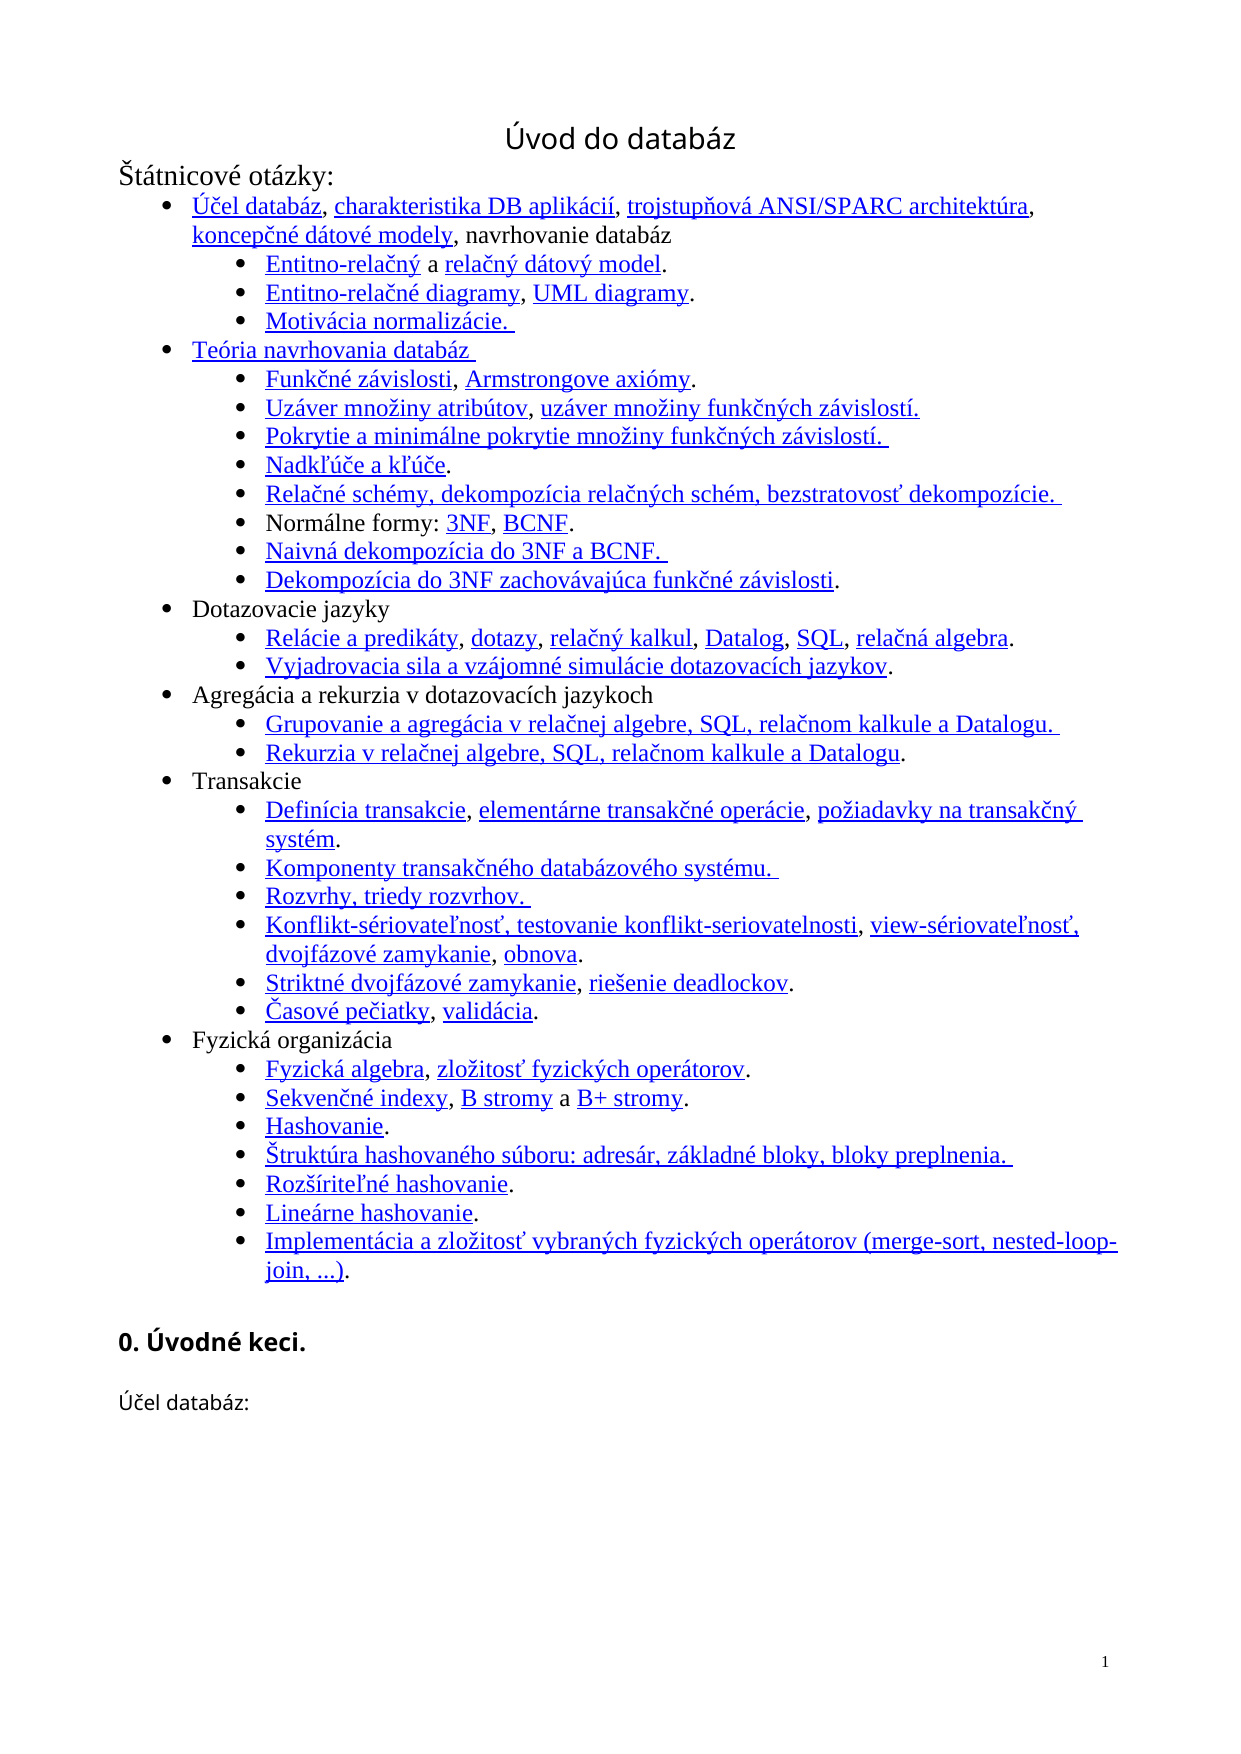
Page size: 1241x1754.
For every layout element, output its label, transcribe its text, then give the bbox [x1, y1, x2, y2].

list Vyjadrovacia sila a vzájomné simulácie dotazovacích jazykov. [236, 651, 1122, 680]
list Fyzická organizácia [162, 1025, 1122, 1054]
list Nadkľúče a kľúče. [236, 450, 1122, 479]
list Teória navrhovania databáz [162, 335, 1122, 364]
list Dekompozícia do 3NF zachovávajúca funkčné závislosti. [236, 565, 1122, 594]
list Grupovanie a agregácia v relačnej algebre, SQL, relačnom kalkule a Datalogu. [236, 709, 1122, 738]
text Štátnicové otázky: [118, 158, 1122, 191]
list Konflikt-sériovateľnosť, testovanie konflikt-seriovatelnosti, view-sériovateľnosť, dvojfázové zamykanie, obnova. [236, 910, 1122, 968]
text 0. Úvodné keci. [118, 1325, 1122, 1359]
list Uzáver množiny atribútov, uzáver množiny funkčných závislostí. [236, 393, 1122, 421]
list Rozšíriteľné hashovanie. [236, 1169, 1122, 1198]
list Relácie a predikáty, dotazy, relačný kalkul, Datalog, SQL, relačná algebra. [236, 623, 1122, 651]
list Hashovanie. [236, 1111, 1122, 1140]
list Účel databáz, charakteristika DB aplikácií, trojstupňová ANSI/SPARC architektúra, koncepčné dátové modely, navrhovanie databáz [162, 191, 1122, 249]
list Entitno-relačné diagramy, UML diagramy. [236, 278, 1122, 306]
list Definícia transakcie, elementárne transakčné operácie, požiadavky na transakčný systém. [236, 795, 1122, 853]
list Lineárne hashovanie. [236, 1198, 1122, 1226]
list Normálne formy: 3NF, BCNF. [236, 508, 1122, 536]
text Úvod do databáz [118, 118, 1122, 158]
list Rozvrhy, triedy rozvrhov. [236, 881, 1122, 910]
list Striktné dvojfázové zamykanie, riešenie deadlockov. [236, 968, 1122, 996]
list Komponenty transakčného databázového systému. [236, 853, 1122, 881]
list Štruktúra hashovaného súboru: adresár, základné bloky, bloky preplnenia. [236, 1140, 1122, 1169]
list Naivná dekompozícia do 3NF a BCNF. [236, 536, 1122, 565]
list Dotazovacie jazyky [162, 594, 1122, 623]
list Časové pečiatky, validácia. [236, 996, 1122, 1025]
list Agregácia a rekurzia v dotazovacích jazykoch [162, 680, 1122, 709]
list Pokrytie a minimálne pokrytie množiny funkčných závislostí. [236, 421, 1122, 450]
list Entitno-relačný a relačný dátový model. [236, 249, 1122, 278]
list Funkčné závislosti, Armstrongove axiómy. [236, 364, 1122, 393]
list Relačné schémy, dekompozícia relačných schém, bezstratovosť dekompozície. [236, 479, 1122, 508]
list Transakcie [162, 766, 1122, 795]
list Implementácia a zložitosť vybraných fyzických operátorov (merge-sort, nested-loop-join, ...). [236, 1226, 1122, 1284]
list Motivácia normalizácie. [236, 306, 1122, 335]
text Účel databáz: [118, 1388, 1122, 1416]
list Fyzická algebra, zložitosť fyzických operátorov. [236, 1054, 1122, 1083]
list Rekurzia v relačnej algebre, SQL, relačnom kalkule a Datalogu. [236, 738, 1122, 766]
list Sekvenčné indexy, B stromy a B+ stromy. [236, 1083, 1122, 1111]
